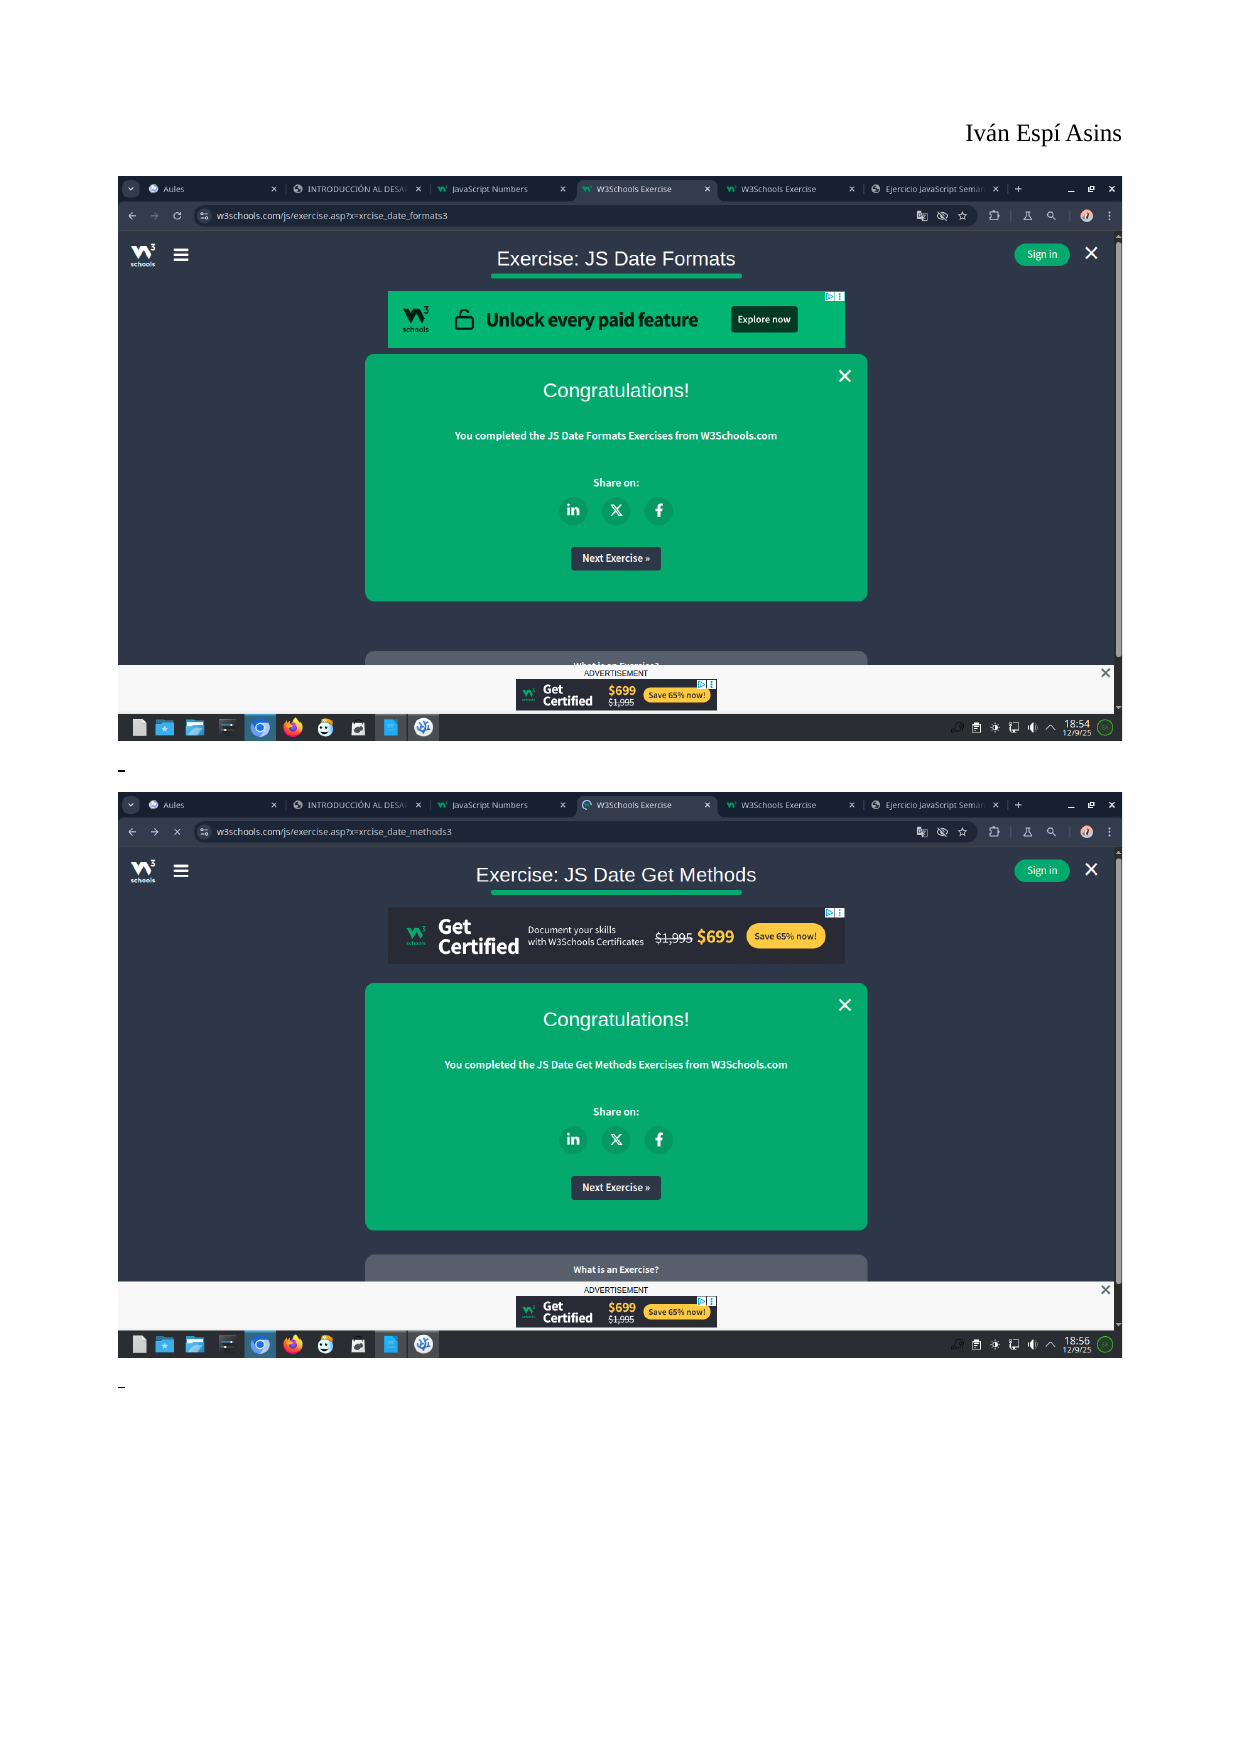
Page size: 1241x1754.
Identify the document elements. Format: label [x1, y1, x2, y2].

picture [118, 792, 1123, 1358]
picture [118, 176, 1123, 741]
